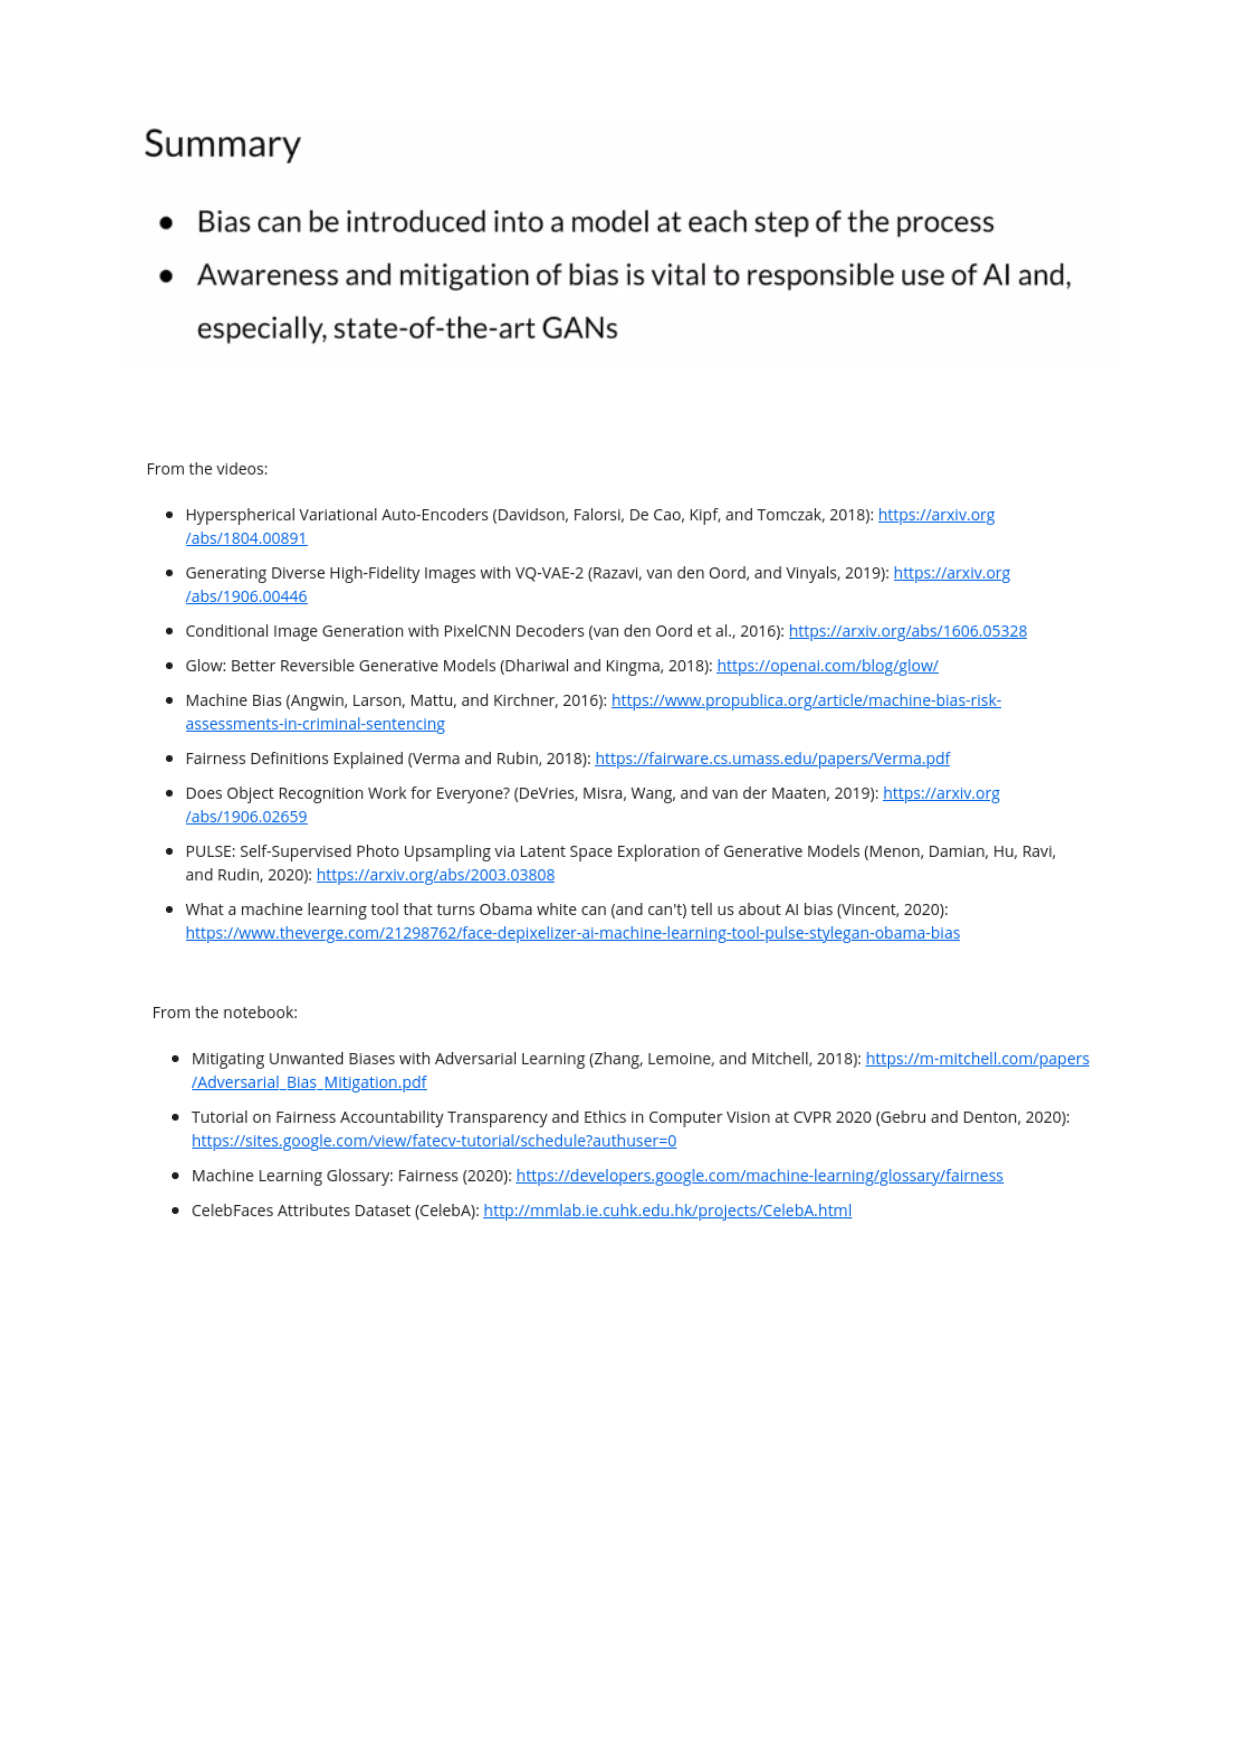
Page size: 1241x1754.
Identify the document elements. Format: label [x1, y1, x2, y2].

picture [118, 118, 1123, 365]
picture [118, 989, 1123, 1241]
picture [118, 450, 1123, 961]
